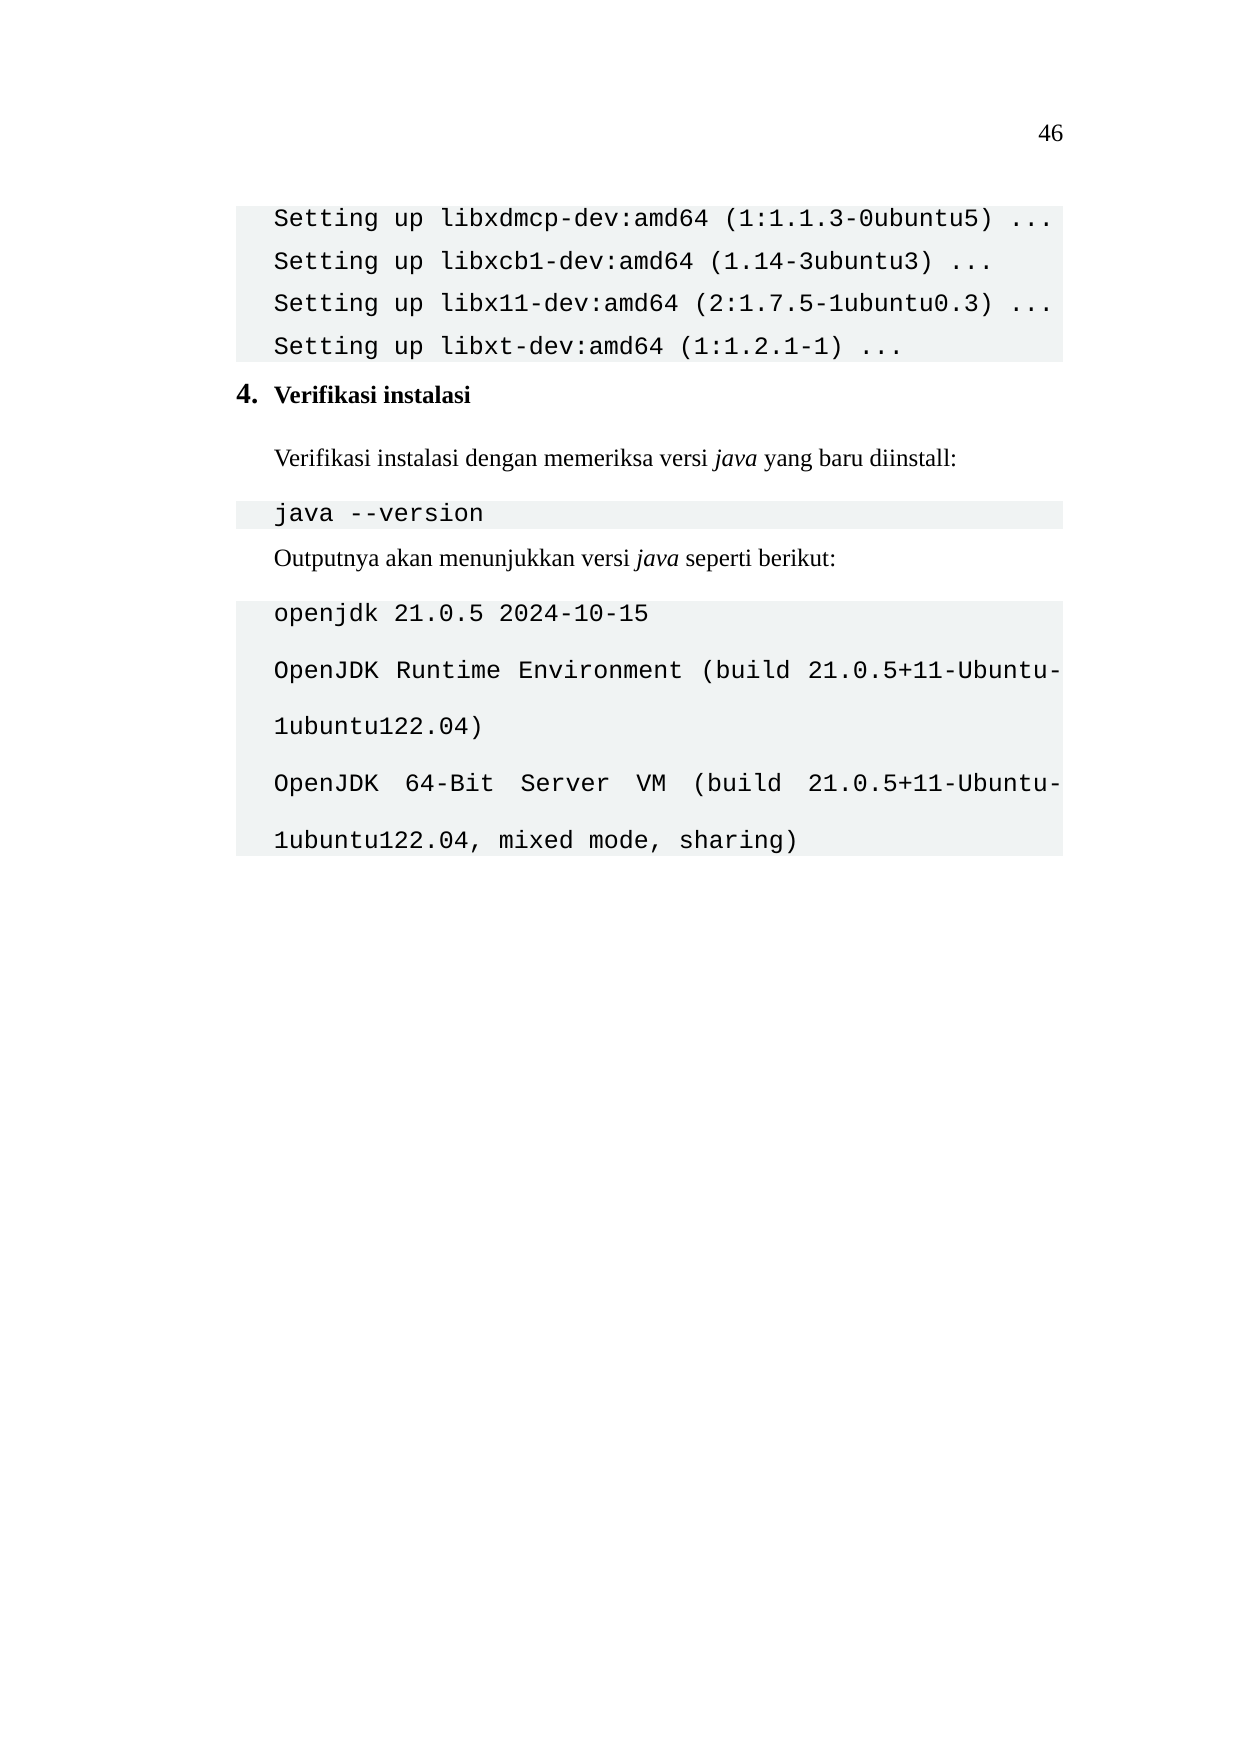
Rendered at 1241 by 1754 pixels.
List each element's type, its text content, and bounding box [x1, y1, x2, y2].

list OpenJDK 64-Bit Server VM (build 21.0.5+11-Ubuntu-1ubuntu122.04, mixed mode, sharing) [236, 771, 1063, 856]
list OpenJDK Runtime Environment (build 21.0.5+11-Ubuntu-1ubuntu122.04) [236, 657, 1063, 742]
list Outputnya akan menunjukkan versi java seperti berikut: [236, 543, 1063, 572]
list Setting up libxdmcp-dev:amd64 (1:1.1.3-0ubuntu5) ... [236, 206, 1063, 234]
list Setting up libx11-dev:amd64 (2:1.7.5-1ubuntu0.3) ... [236, 291, 1063, 319]
list Setting up libxcb1-dev:amd64 (1.14-3ubuntu3) ... [236, 248, 1063, 277]
list Verifikasi instalasi dengan memeriksa versi java yang baru diinstall: [236, 443, 1063, 472]
list openjdk 21.0.5 2024-10-15 [236, 601, 1063, 629]
list Verifikasi instalasi [236, 376, 1063, 409]
list java --version [236, 501, 1063, 529]
list Setting up libxt-dev:amd64 (1:1.2.1-1) ... [236, 333, 1063, 362]
